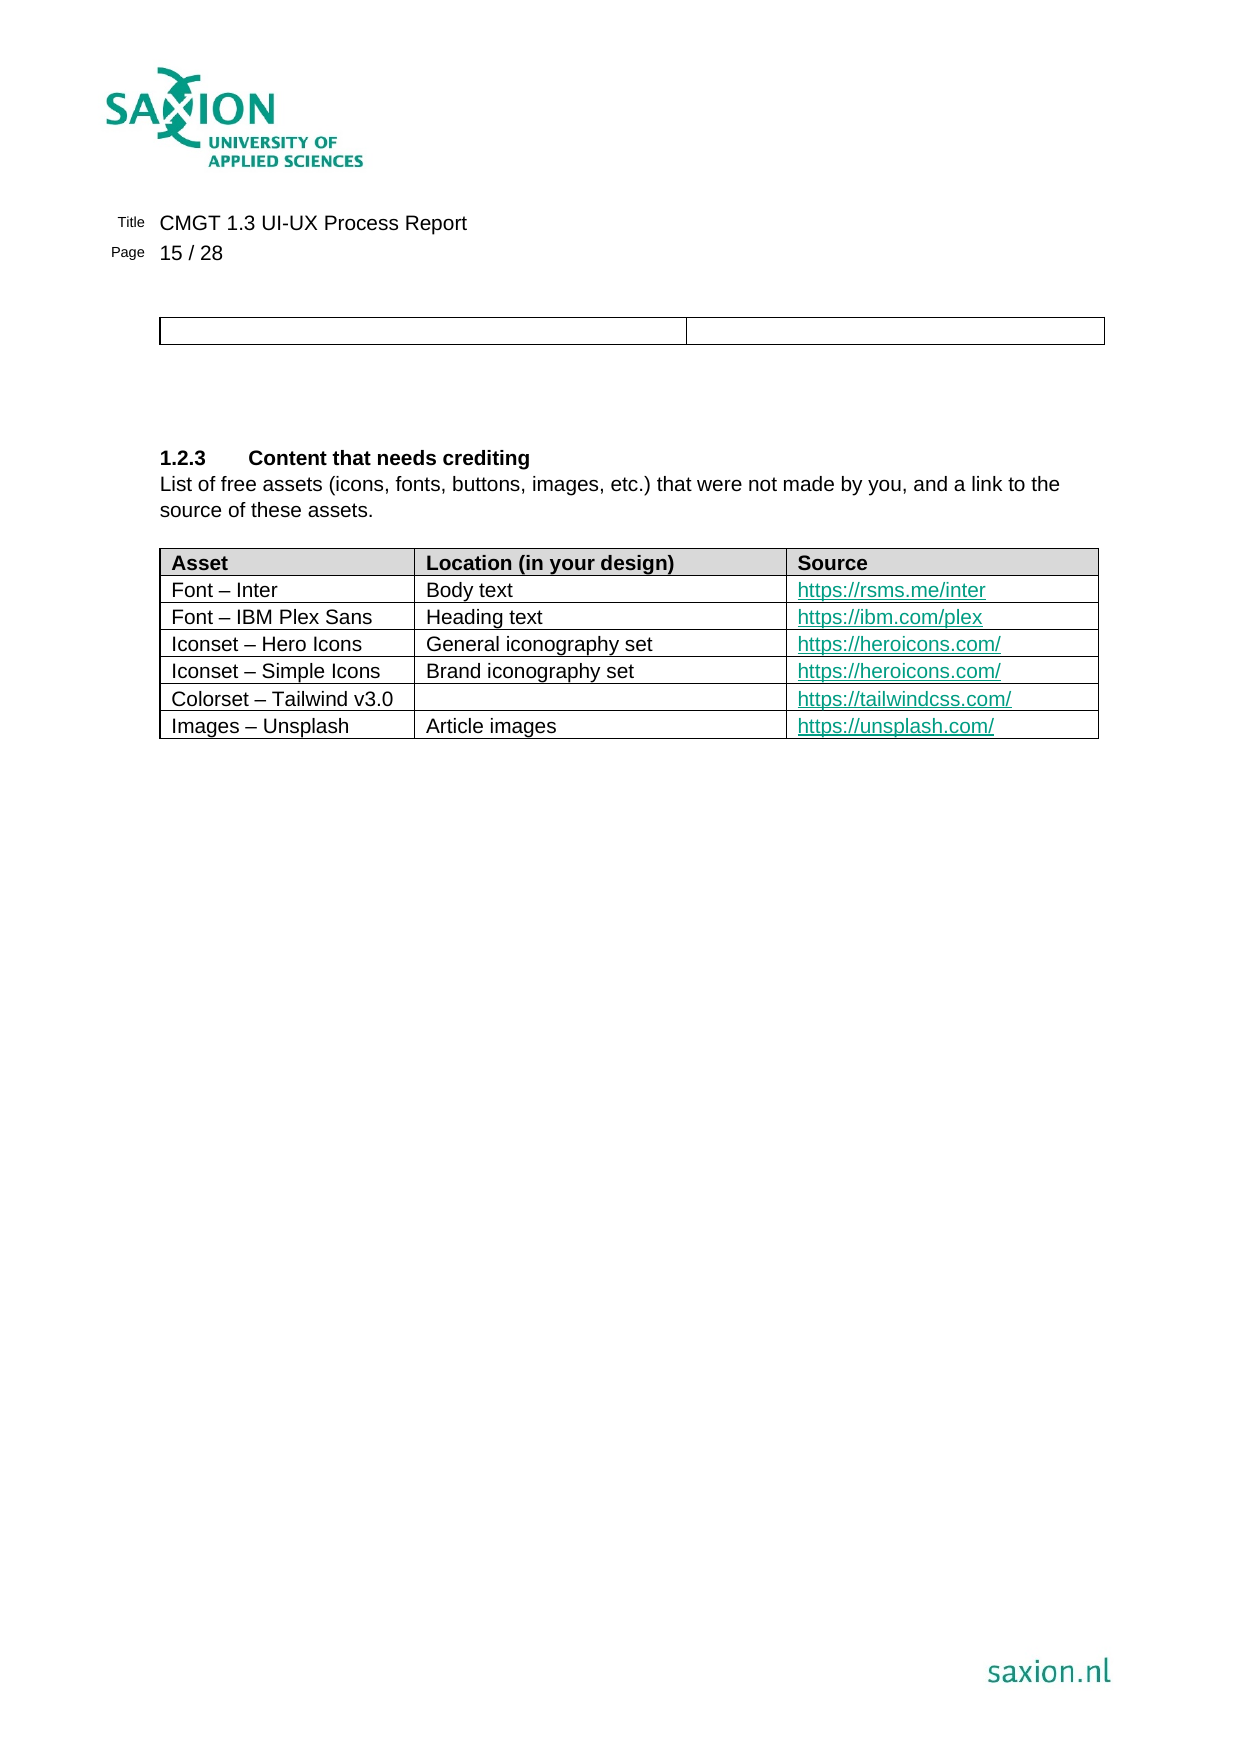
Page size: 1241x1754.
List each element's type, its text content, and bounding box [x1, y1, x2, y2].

subtitle Content that needs crediting [159, 444, 1110, 470]
table_cell https://tailwindcss.com/ [787, 684, 1098, 710]
table_cell https://heroicons.com/ [787, 630, 1098, 656]
picture [76, 59, 393, 178]
table_cell Font – Inter [161, 576, 414, 602]
table_cell Iconset – Simple Icons [161, 657, 414, 683]
table_cell https://ibm.com/plex [787, 603, 1098, 629]
table_cell Body text [415, 576, 786, 602]
table_cell Heading text [415, 603, 786, 629]
text List of free assets (icons, fonts, buttons, images, etc.) that were not made by you, and a link to the source of these assets. [159, 470, 1110, 522]
table_header Location (in your design) [415, 549, 786, 575]
table_cell [687, 318, 1104, 344]
table_cell https://rsms.me/inter [787, 576, 1098, 602]
table_cell Iconset – Hero Icons [161, 630, 414, 656]
table_cell Brand iconography set [415, 657, 786, 683]
table_cell [415, 684, 786, 710]
table_cell Font – IBM Plex Sans [161, 603, 414, 629]
table_cell Colorset – Tailwind v3.0 [161, 684, 414, 710]
table_header Source [787, 549, 1098, 575]
table_cell General iconography set [415, 630, 786, 656]
table_cell Article images [415, 711, 786, 737]
table_cell https://heroicons.com/ [787, 657, 1098, 683]
table_cell https://unsplash.com/ [787, 711, 1098, 737]
table_header Asset [161, 549, 414, 575]
table_cell [161, 318, 686, 344]
table_cell Images – Unsplash [161, 711, 414, 737]
picture [0, 1632, 1241, 1754]
